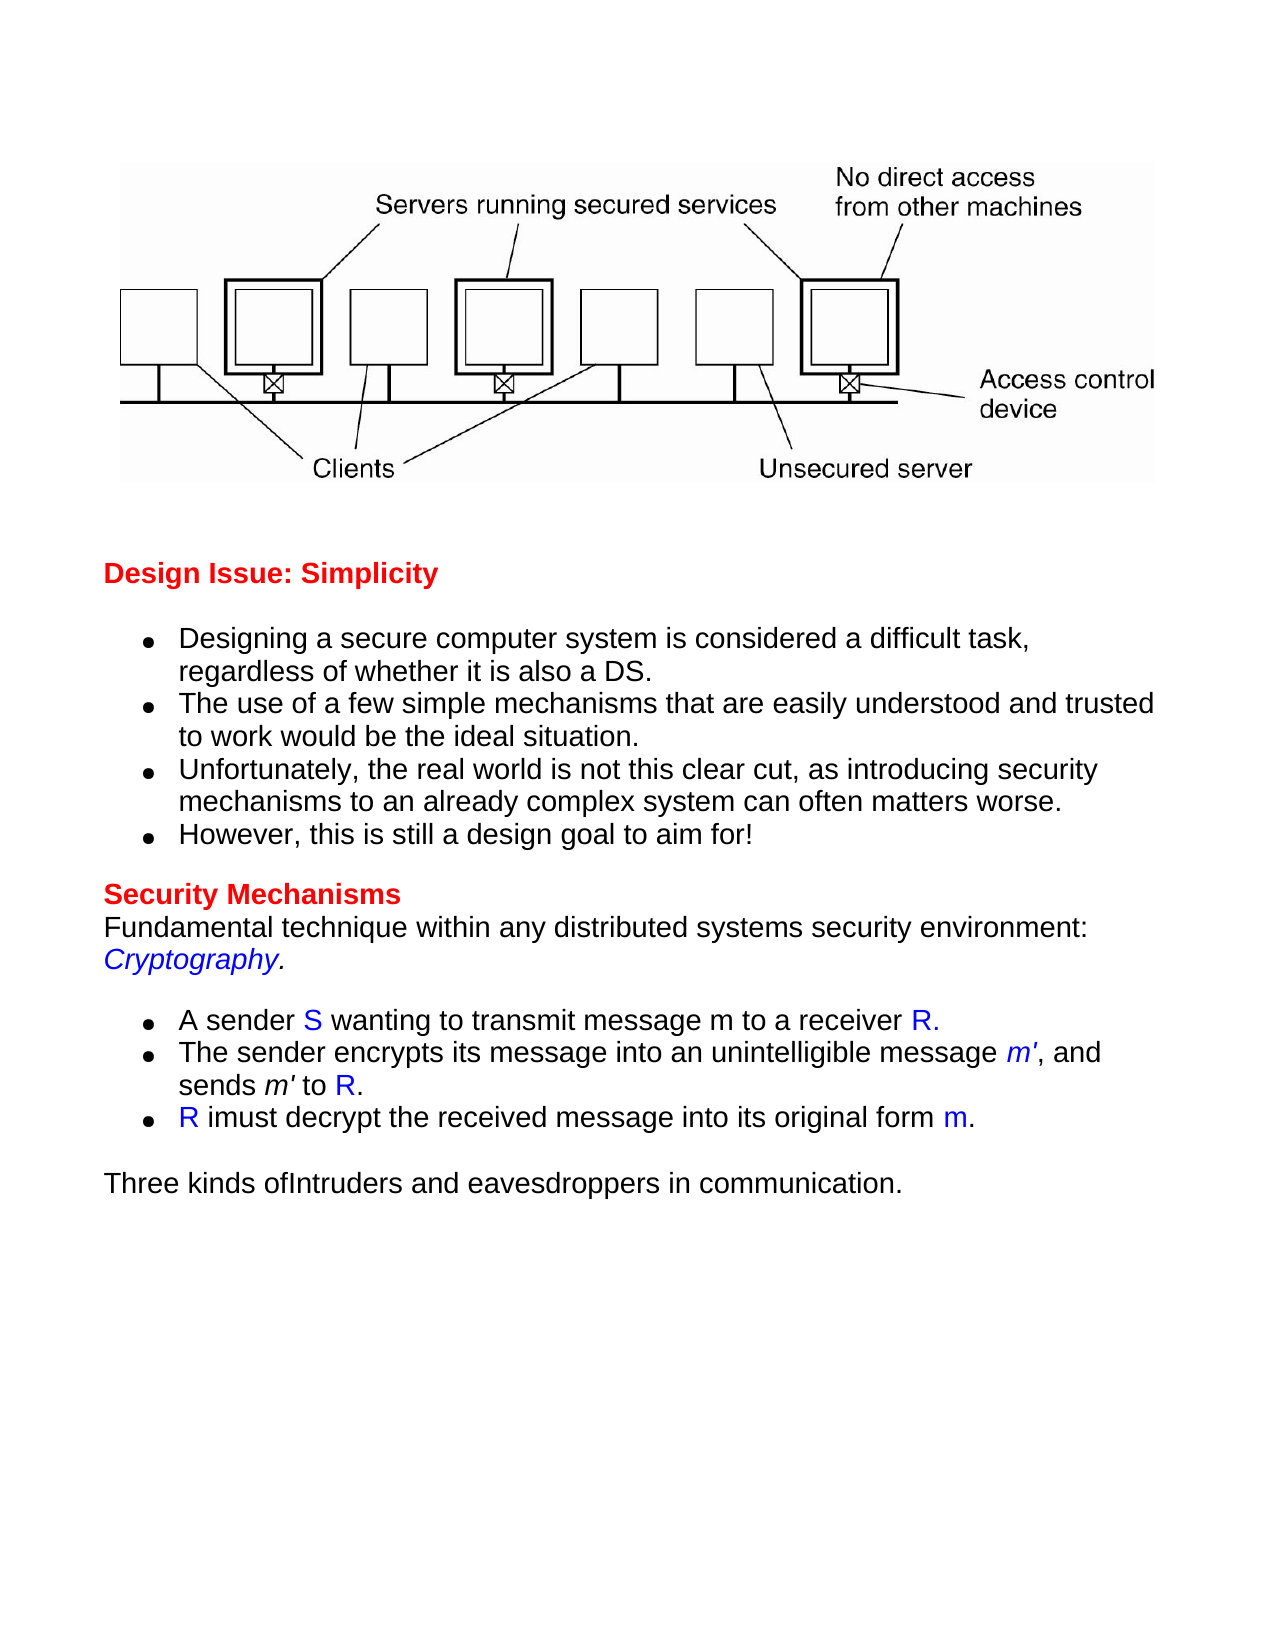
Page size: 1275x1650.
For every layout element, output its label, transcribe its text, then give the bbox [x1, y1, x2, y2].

list However, this is still a design goal to aim for! [141, 818, 1172, 850]
text Three kinds ofIntruders and eavesdroppers in communication. [103, 1167, 1172, 1199]
list The sender encrypts its message into an unintelligible message m', and sends m' to R. [141, 1036, 1172, 1101]
text Security Mechanisms [103, 878, 1172, 911]
text Fundamental technique within any distributed systems security environment: Cryptography. [103, 911, 1172, 976]
list Unfortunately, the real world is not this clear cut, as introducing security mechanisms to an already complex system can often matters worse. [141, 753, 1172, 818]
list Designing a secure computer system is considered a difficult task, regardless of whether it is also a DS. [141, 622, 1172, 687]
list R imust decrypt the received message into its original form m. [141, 1101, 1172, 1134]
list The use of a few simple mechanisms that are easily understood and trusted to work would be the ideal situation. [141, 687, 1172, 753]
list A sender S wanting to transmit message m to a receiver R. [141, 1004, 1172, 1036]
picture [120, 162, 1155, 483]
text Design Issue: Simplicity [103, 557, 1172, 589]
